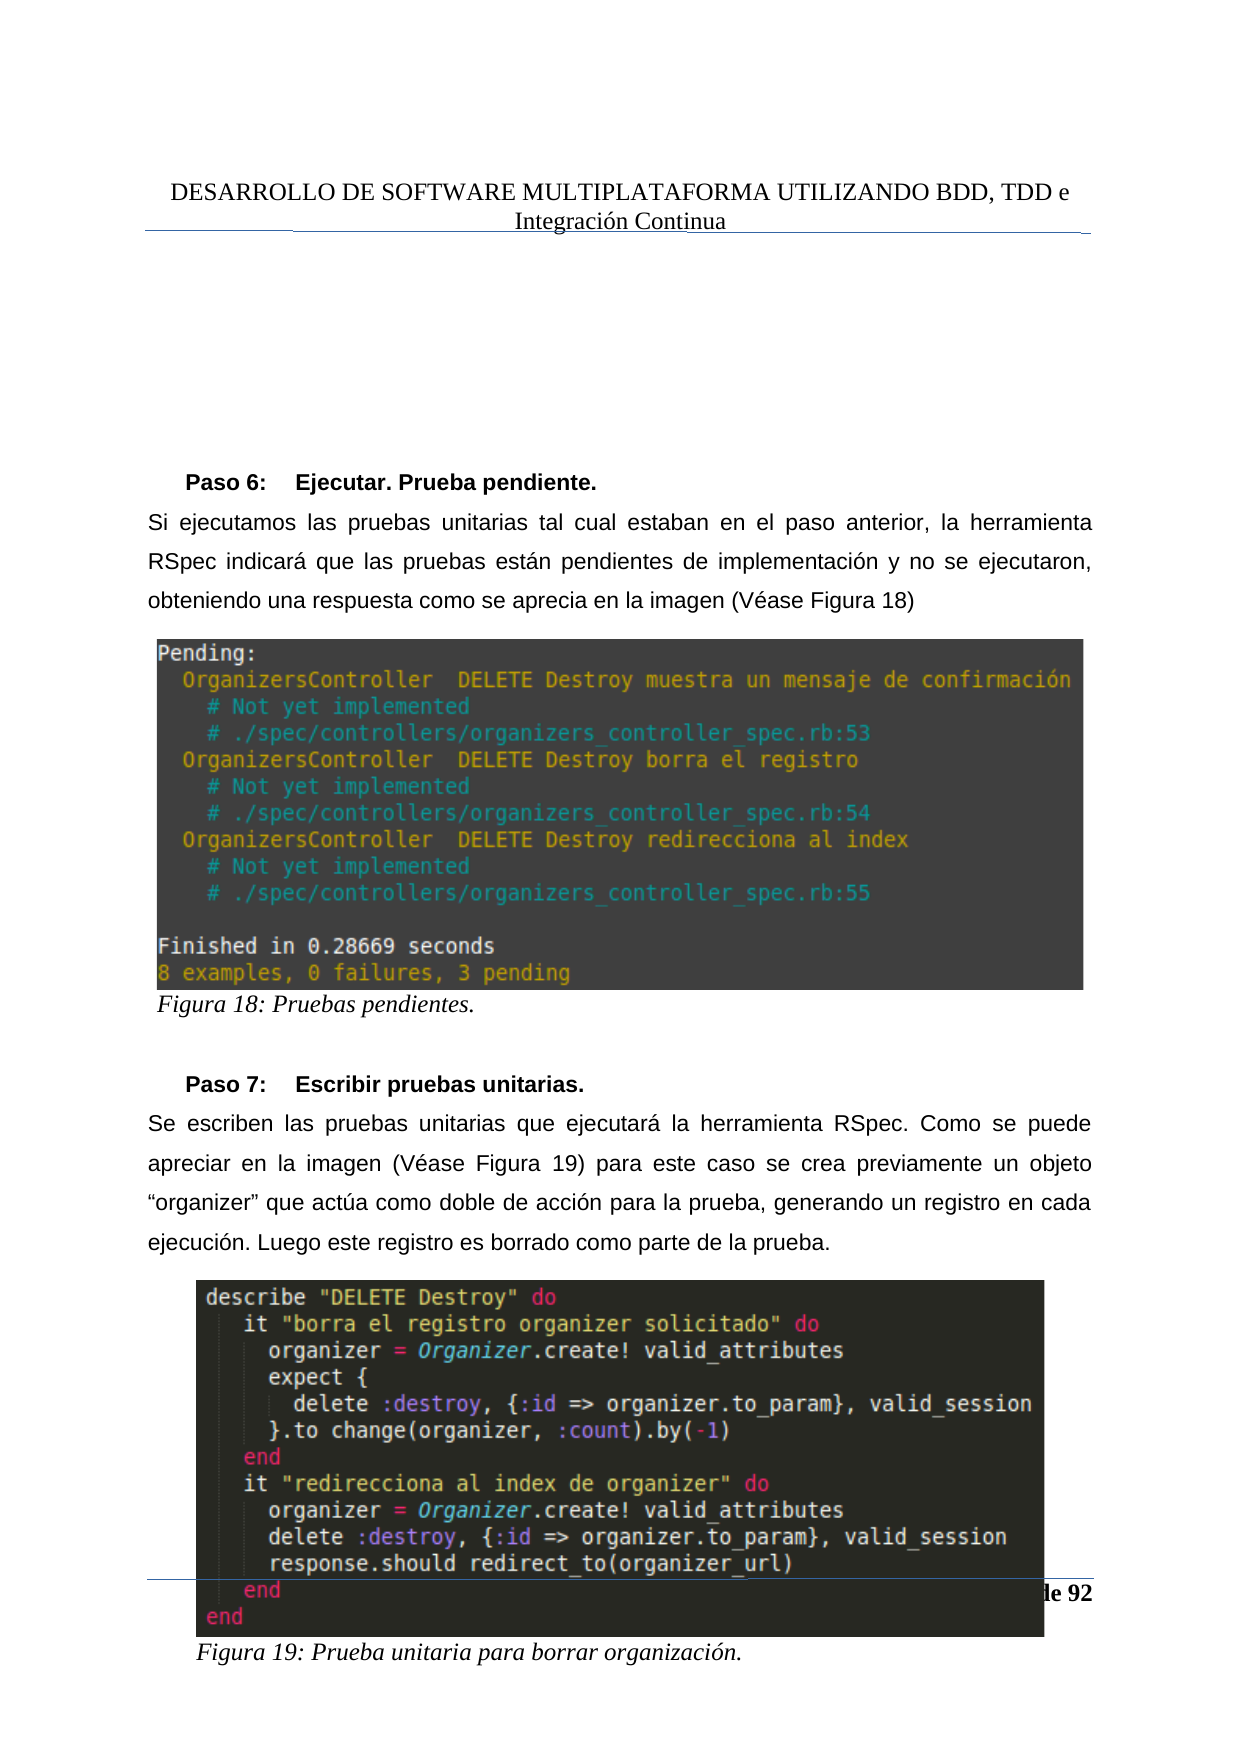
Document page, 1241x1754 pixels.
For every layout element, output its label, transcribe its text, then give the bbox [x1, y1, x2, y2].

list Ejecutar. Prueba pendiente. [185, 469, 1093, 495]
text Figura 18: Pruebas pendientes. [157, 990, 1083, 1018]
picture [196, 1280, 1045, 1637]
text Se escriben las pruebas unitarias que ejecutará la herramienta RSpec. Como se puede apreciar en la imagen (Véase Figura 19) para este caso se crea previamente un objeto “organizer” que actúa como doble de acción para la prueba, generando un registro en cada ejecución. Luego este registro es borrado como parte de la prueba. [148, 1110, 1093, 1255]
text Figura 19: Prueba unitaria para borrar organización. [196, 1637, 1044, 1666]
picture [156, 639, 1084, 990]
text Si ejecutamos las pruebas unitarias tal cual estaban en el paso anterior, la herramienta RSpec indicará que las pruebas están pendientes de implementación y no se ejecutaron, obteniendo una respuesta como se aprecia en la imagen (Véase Figura 18) [148, 508, 1093, 614]
list Escribir pruebas unitarias. [185, 1071, 1093, 1097]
